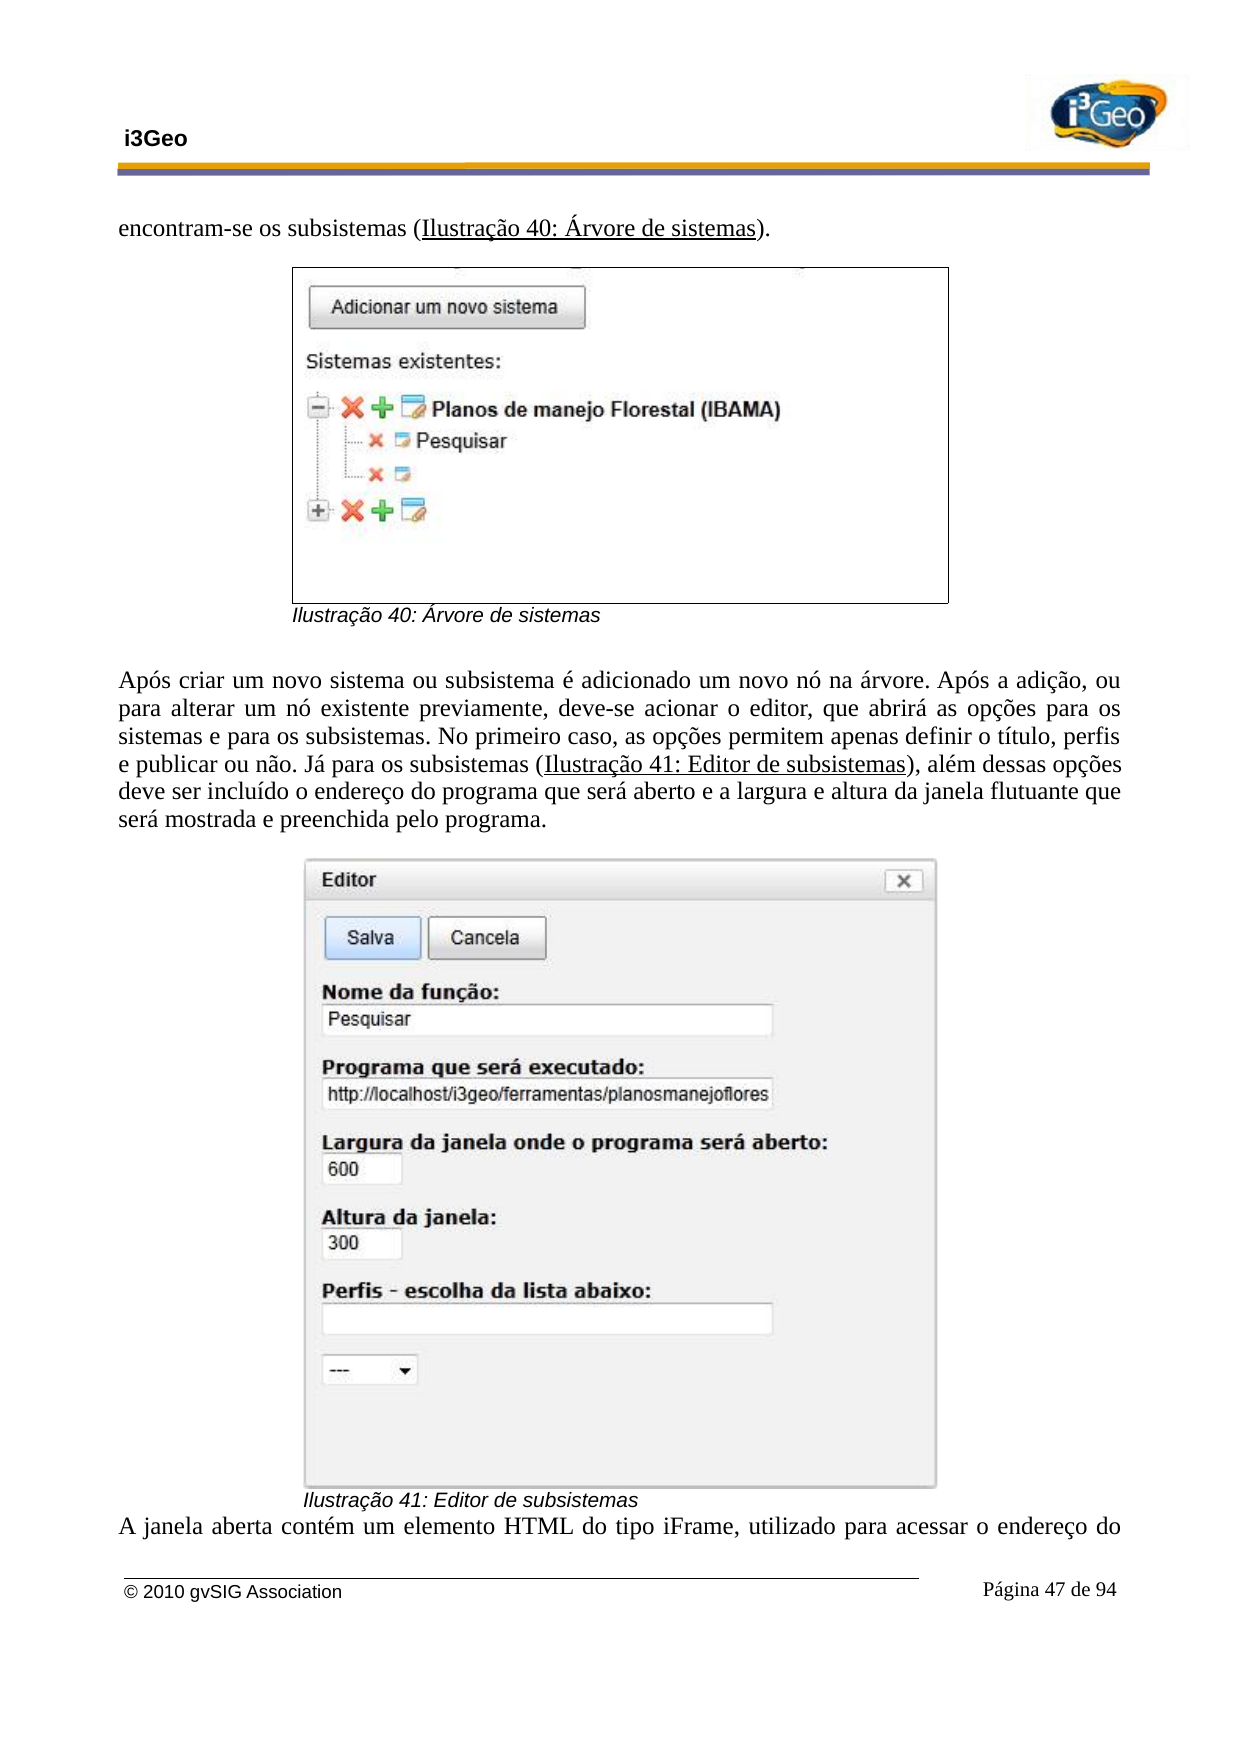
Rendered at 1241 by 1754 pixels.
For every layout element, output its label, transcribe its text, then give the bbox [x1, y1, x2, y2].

text encontram-se os subsistemas (Ilustração 40: Árvore de sistemas). [118, 214, 1122, 242]
text A janela aberta contém um elemento HTML do tipo iFrame, utilizado para acessar o endereço do [118, 845, 1122, 1540]
text Após criar um novo sistema ou subsistema é adicionado um novo nó na árvore. Após a adição, ou para alterar um nó existente previamente, deve-se acionar o editor, que abrirá as opções para os sistemas e para os subsistemas. No primeiro caso, as opções permitem apenas definir o título, perfis e publicar ou não. Já para os subsistemas (Ilustração 41: Editor de subsistemas), além dessas opções deve ser incluído o endereço do programa que será aberto e a largura e altura da janela flutuante que será mostrada e preenchida pelo programa. [118, 667, 1122, 833]
picture [1025, 74, 1191, 151]
picture [293, 268, 948, 603]
picture [303, 857, 938, 1489]
text Ilustração 40: Árvore de sistemas [292, 604, 948, 626]
text Ilustração 41: Editor de subsistemas [303, 1489, 937, 1512]
